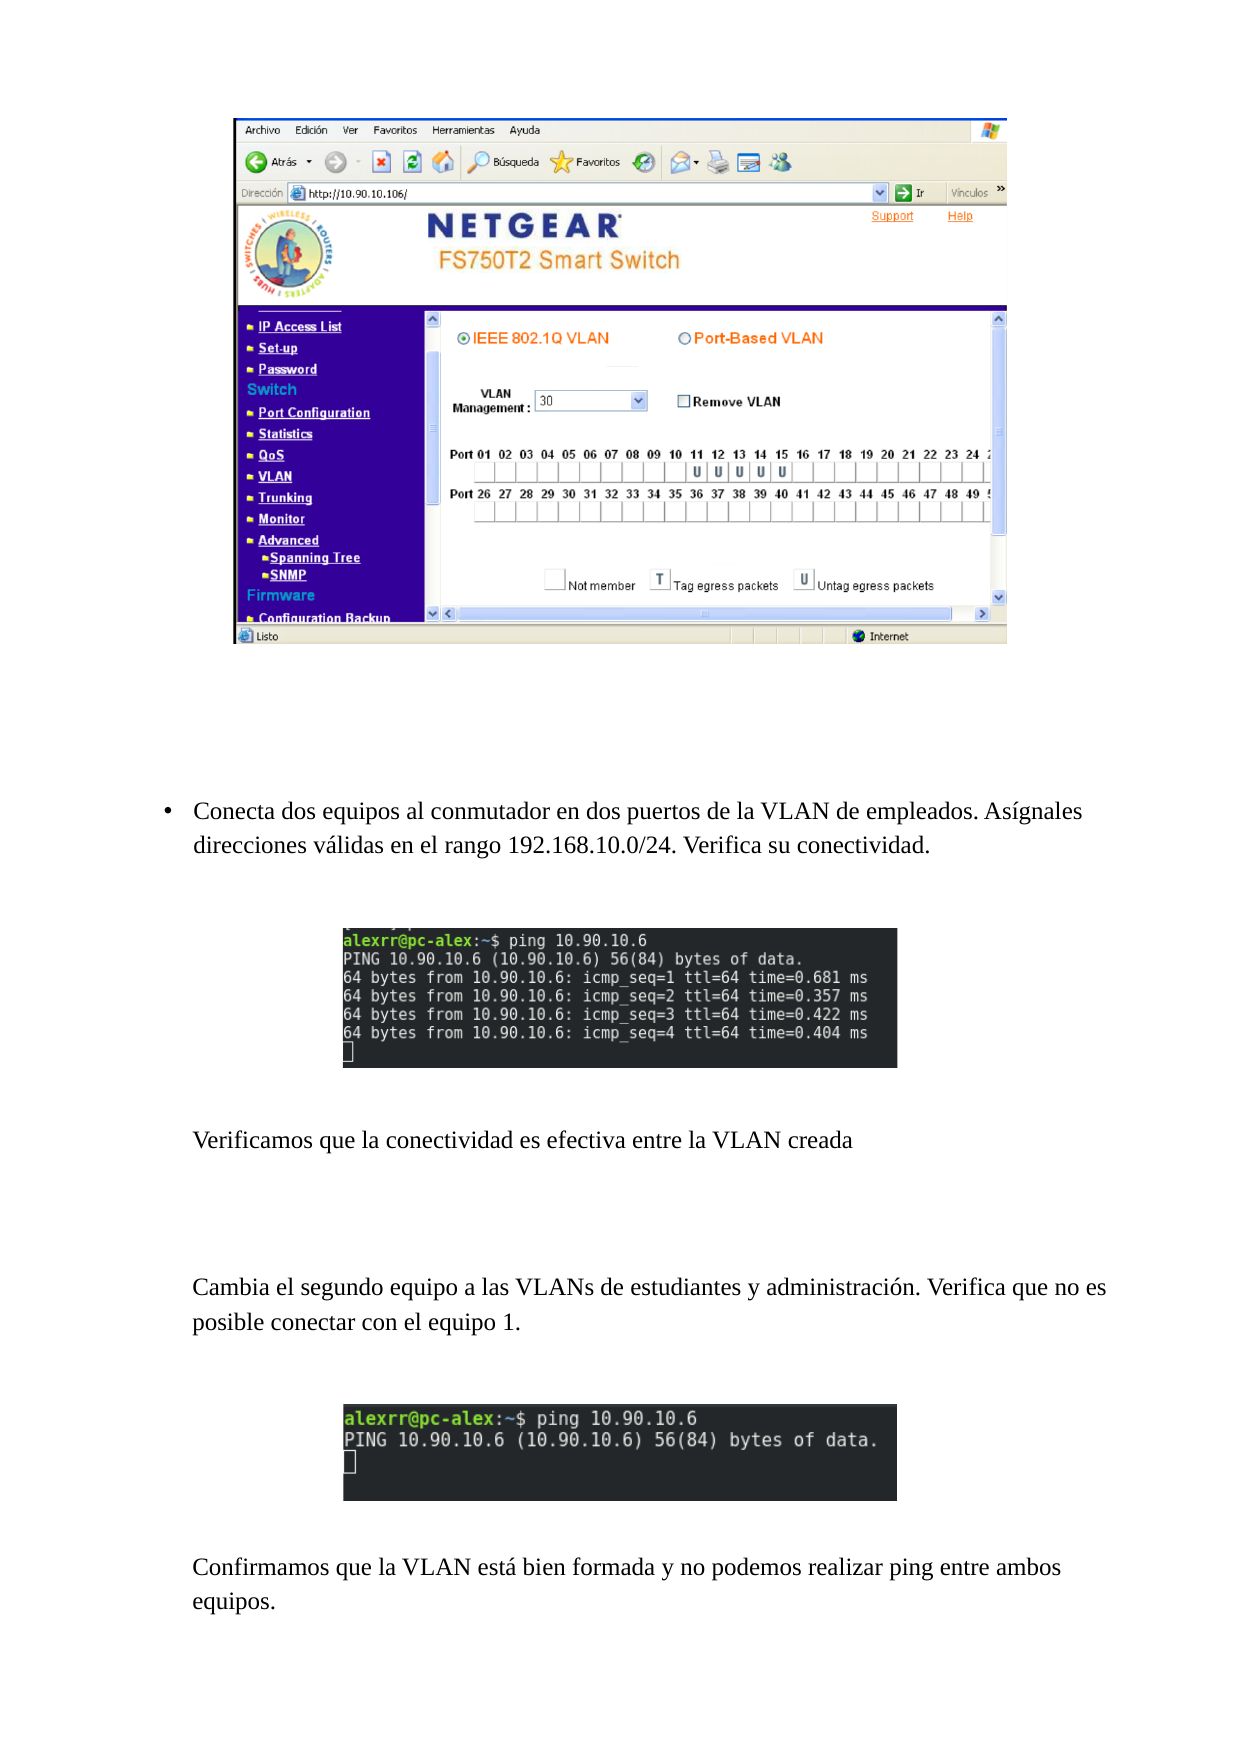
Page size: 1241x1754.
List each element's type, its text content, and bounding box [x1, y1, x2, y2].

text Verificamos que la conectividad es efectiva entre la VLAN creada [118, 1125, 1122, 1154]
list Conecta dos equipos al conmutador en dos puertos de la VLAN de empleados. Asígnales direcciones válidas en el rango 192.168.10.0/24. Verifica su conectividad. [164, 796, 1122, 859]
picture [233, 118, 1007, 644]
text Confirmamos que la VLAN está bien formada y no podemos realizar ping entre ambos equipos. [118, 1552, 1122, 1615]
text Cambia el segundo equipo a las VLANs de estudiantes y administración. Verifica que no es posible conectar con el equipo 1. [118, 1272, 1122, 1335]
